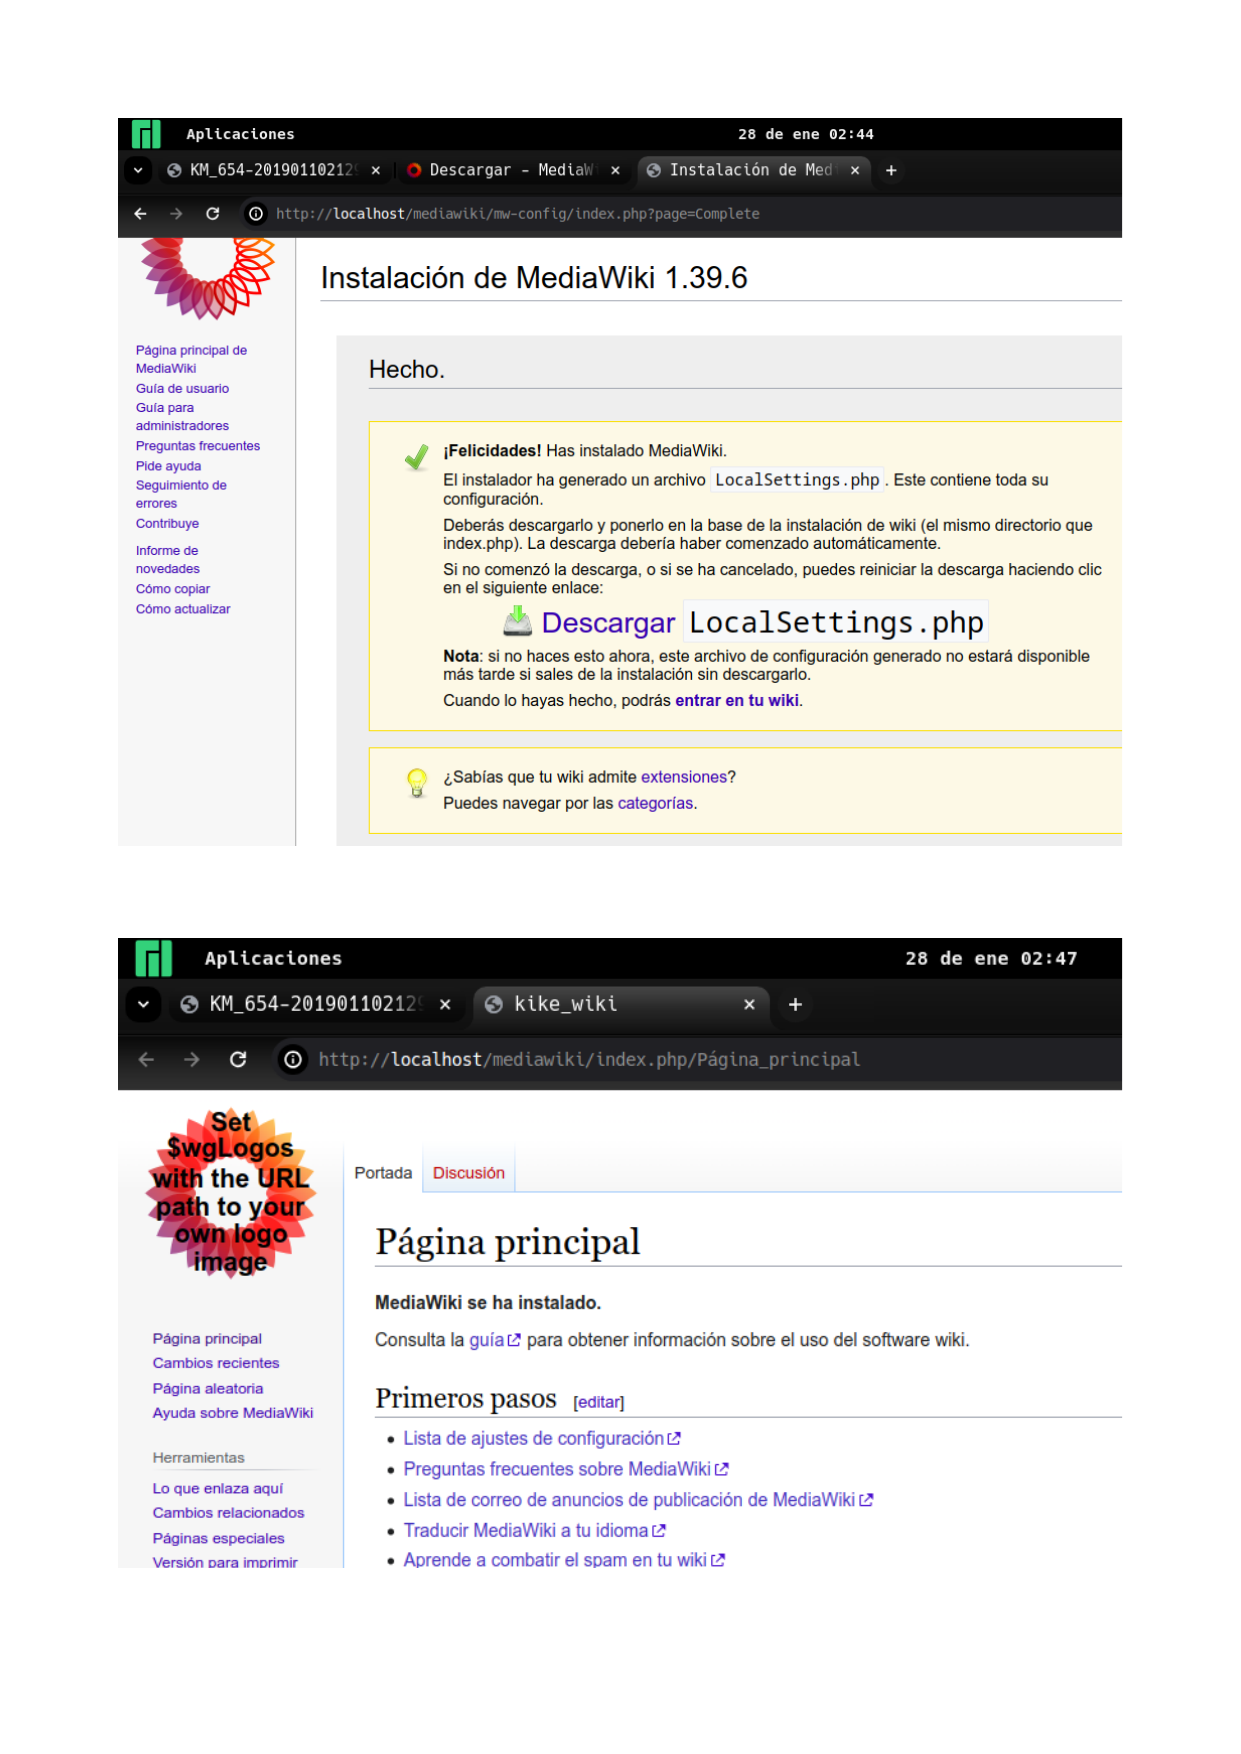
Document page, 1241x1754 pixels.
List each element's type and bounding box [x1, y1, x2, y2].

picture [118, 938, 1123, 1568]
picture [118, 118, 1123, 846]
